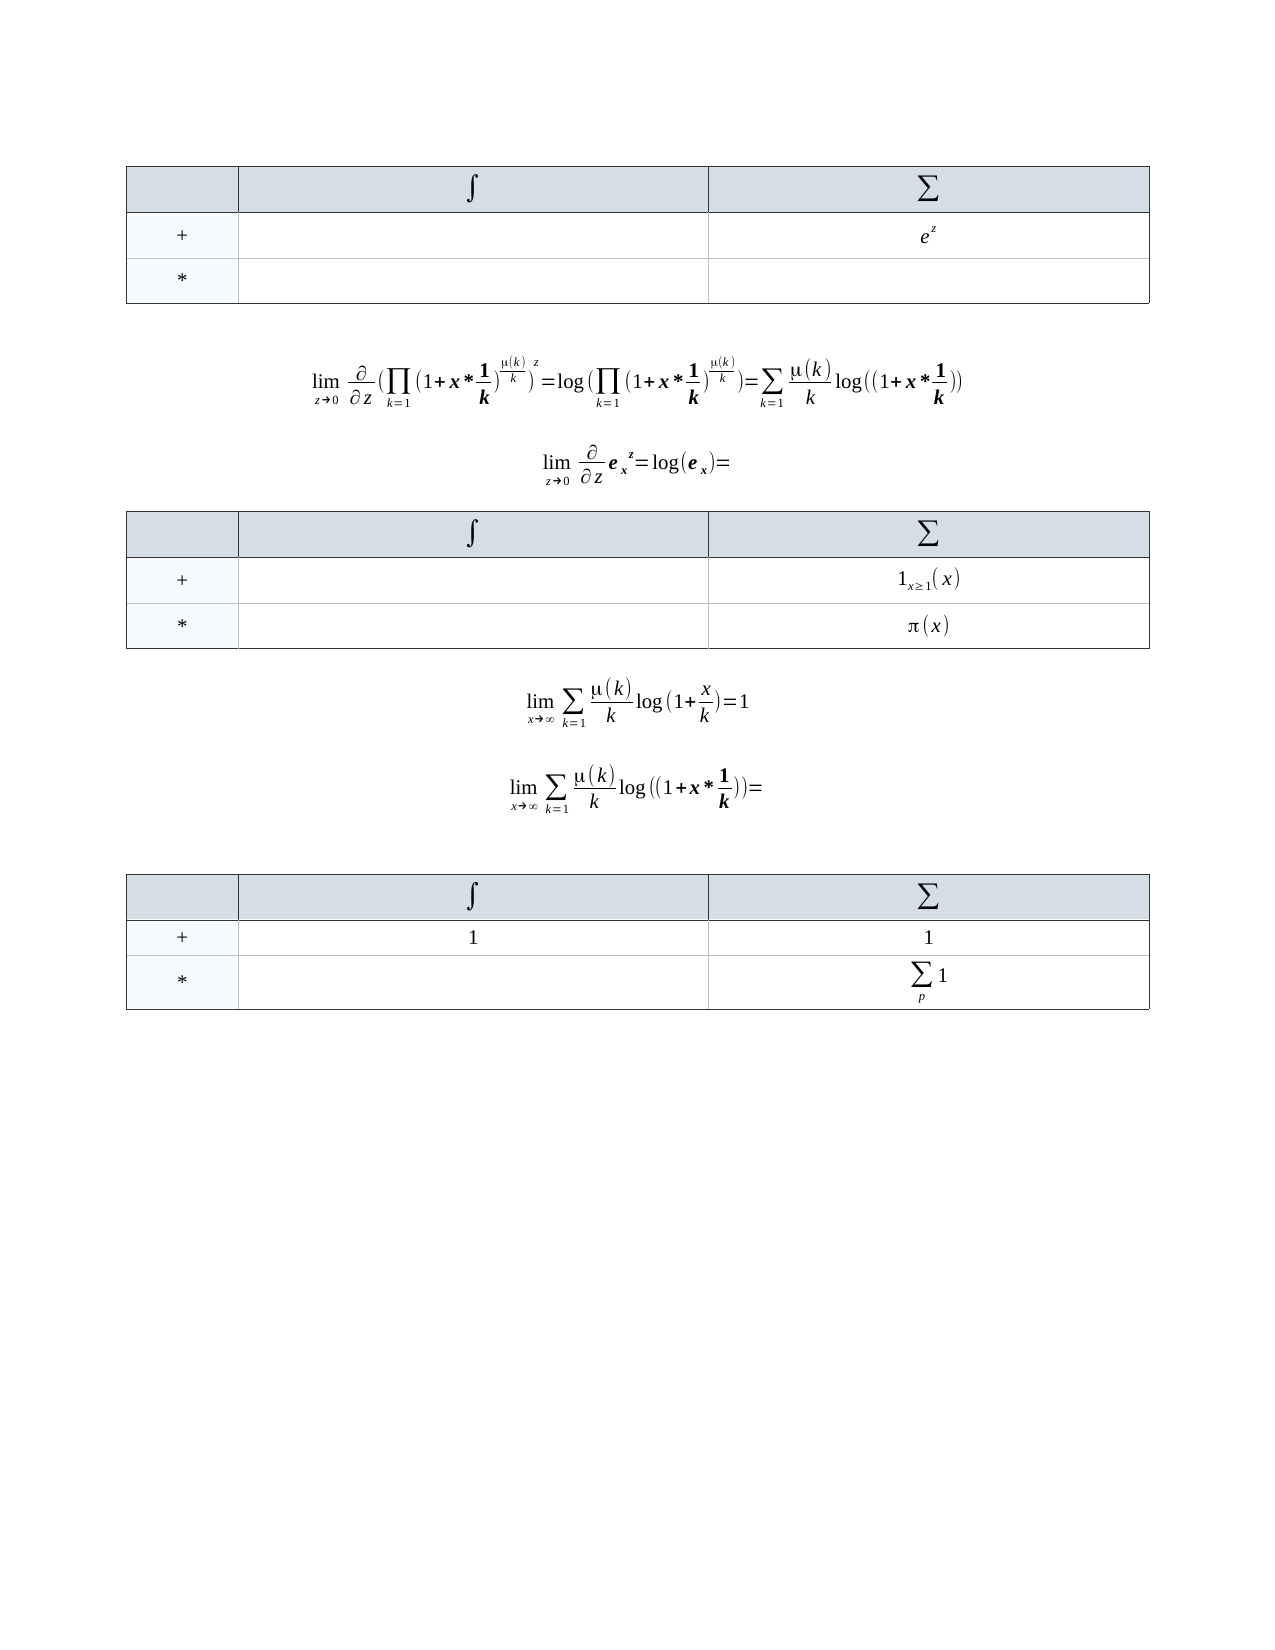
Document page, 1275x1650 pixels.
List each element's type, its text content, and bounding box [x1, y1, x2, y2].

table_cell + [127, 921, 238, 955]
table_header [239, 512, 708, 557]
table_cell [239, 558, 708, 603]
table_header [709, 875, 1149, 919]
table_cell [709, 956, 1149, 1009]
table_header [127, 167, 238, 212]
table_header [239, 167, 708, 212]
table_cell * [127, 956, 238, 1009]
table_cell [239, 604, 708, 648]
table_cell + [127, 213, 238, 257]
table_cell [709, 921, 1149, 955]
table_cell [709, 259, 1149, 303]
table_cell [239, 259, 708, 303]
table_cell [239, 921, 708, 955]
table_header [239, 875, 708, 919]
table_cell * [127, 259, 238, 303]
table_cell [709, 558, 1149, 603]
table_header [127, 512, 238, 557]
table_cell [709, 213, 1149, 257]
table_cell [709, 604, 1149, 648]
table_cell [239, 213, 708, 257]
table_cell * [127, 604, 238, 648]
table_header [709, 167, 1149, 212]
table_cell + [127, 558, 238, 603]
table_cell [239, 956, 708, 1009]
table_header [709, 512, 1149, 557]
table_header [127, 875, 238, 919]
